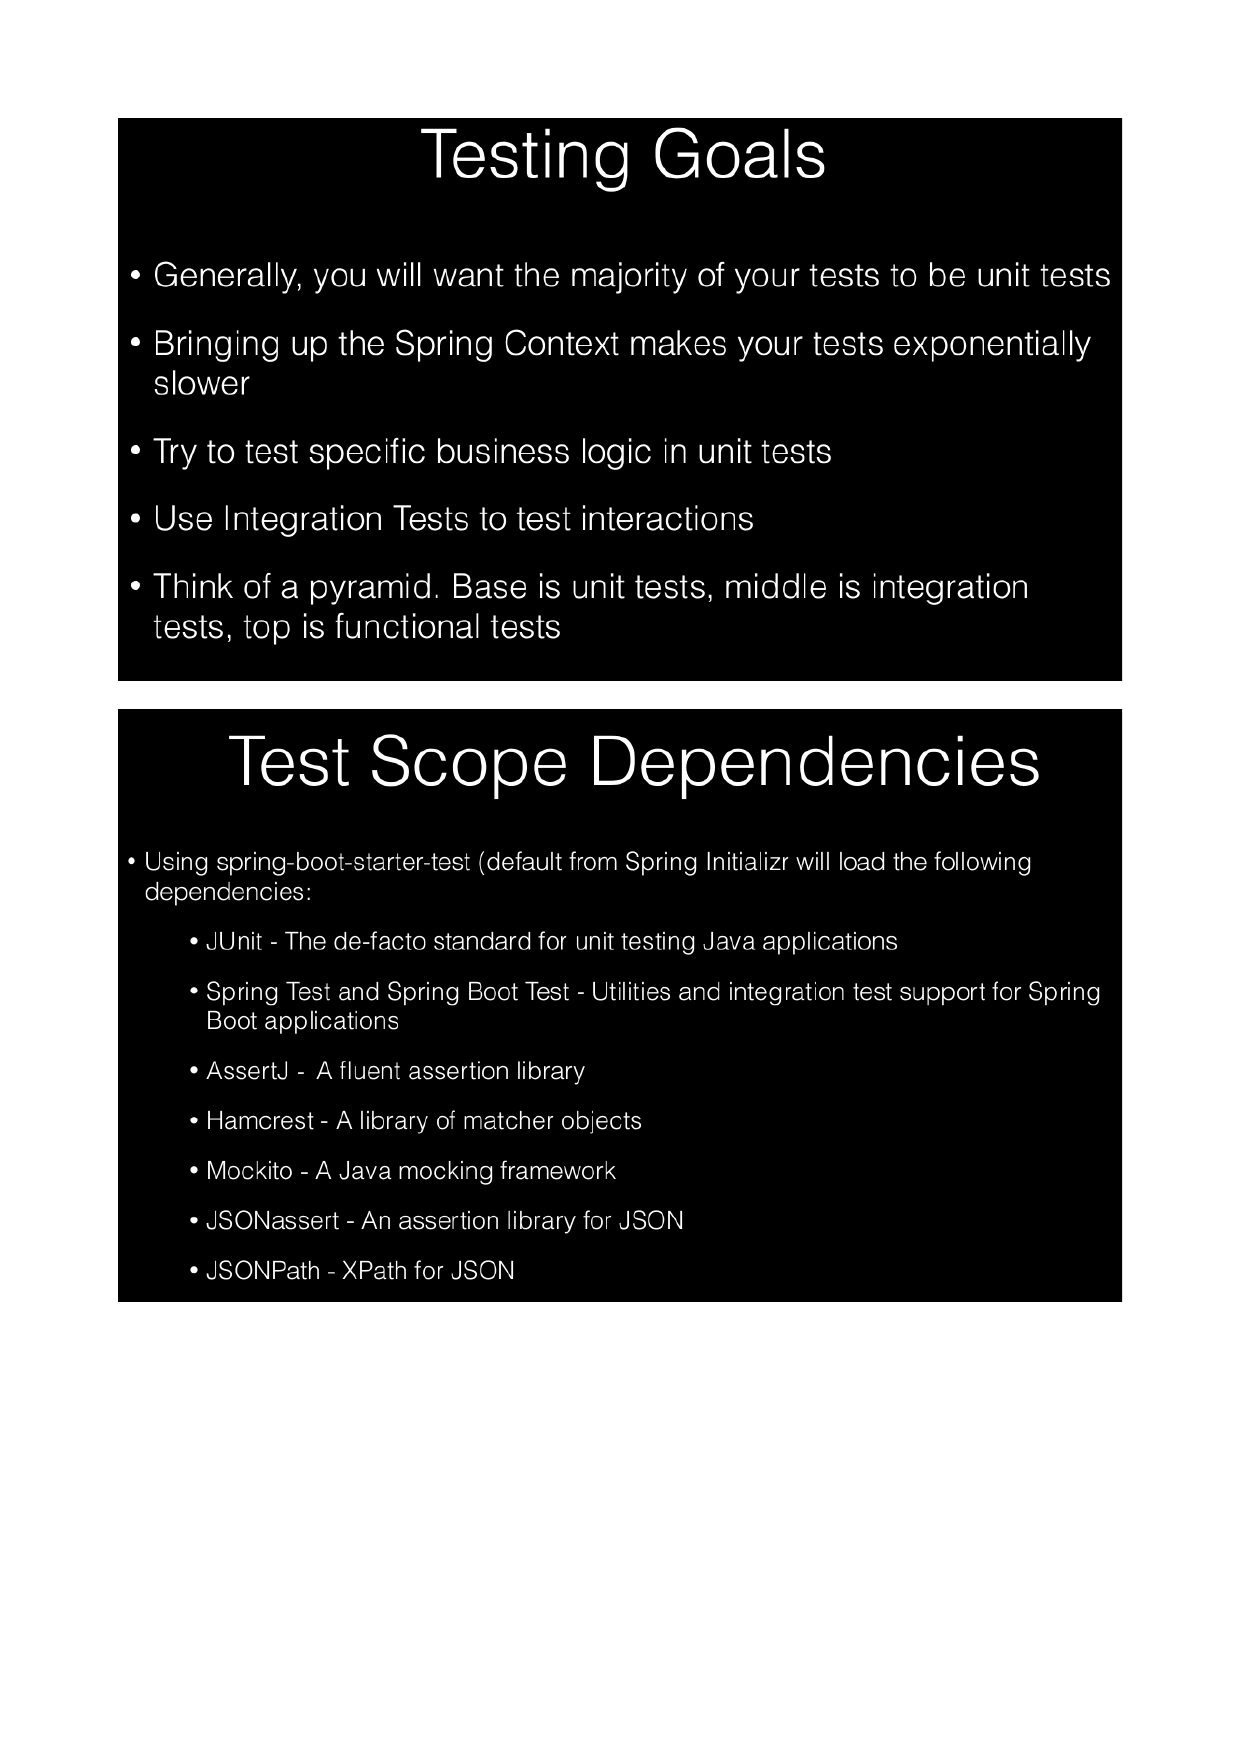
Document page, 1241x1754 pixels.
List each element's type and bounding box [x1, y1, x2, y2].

picture [118, 118, 1123, 681]
picture [118, 709, 1123, 1302]
